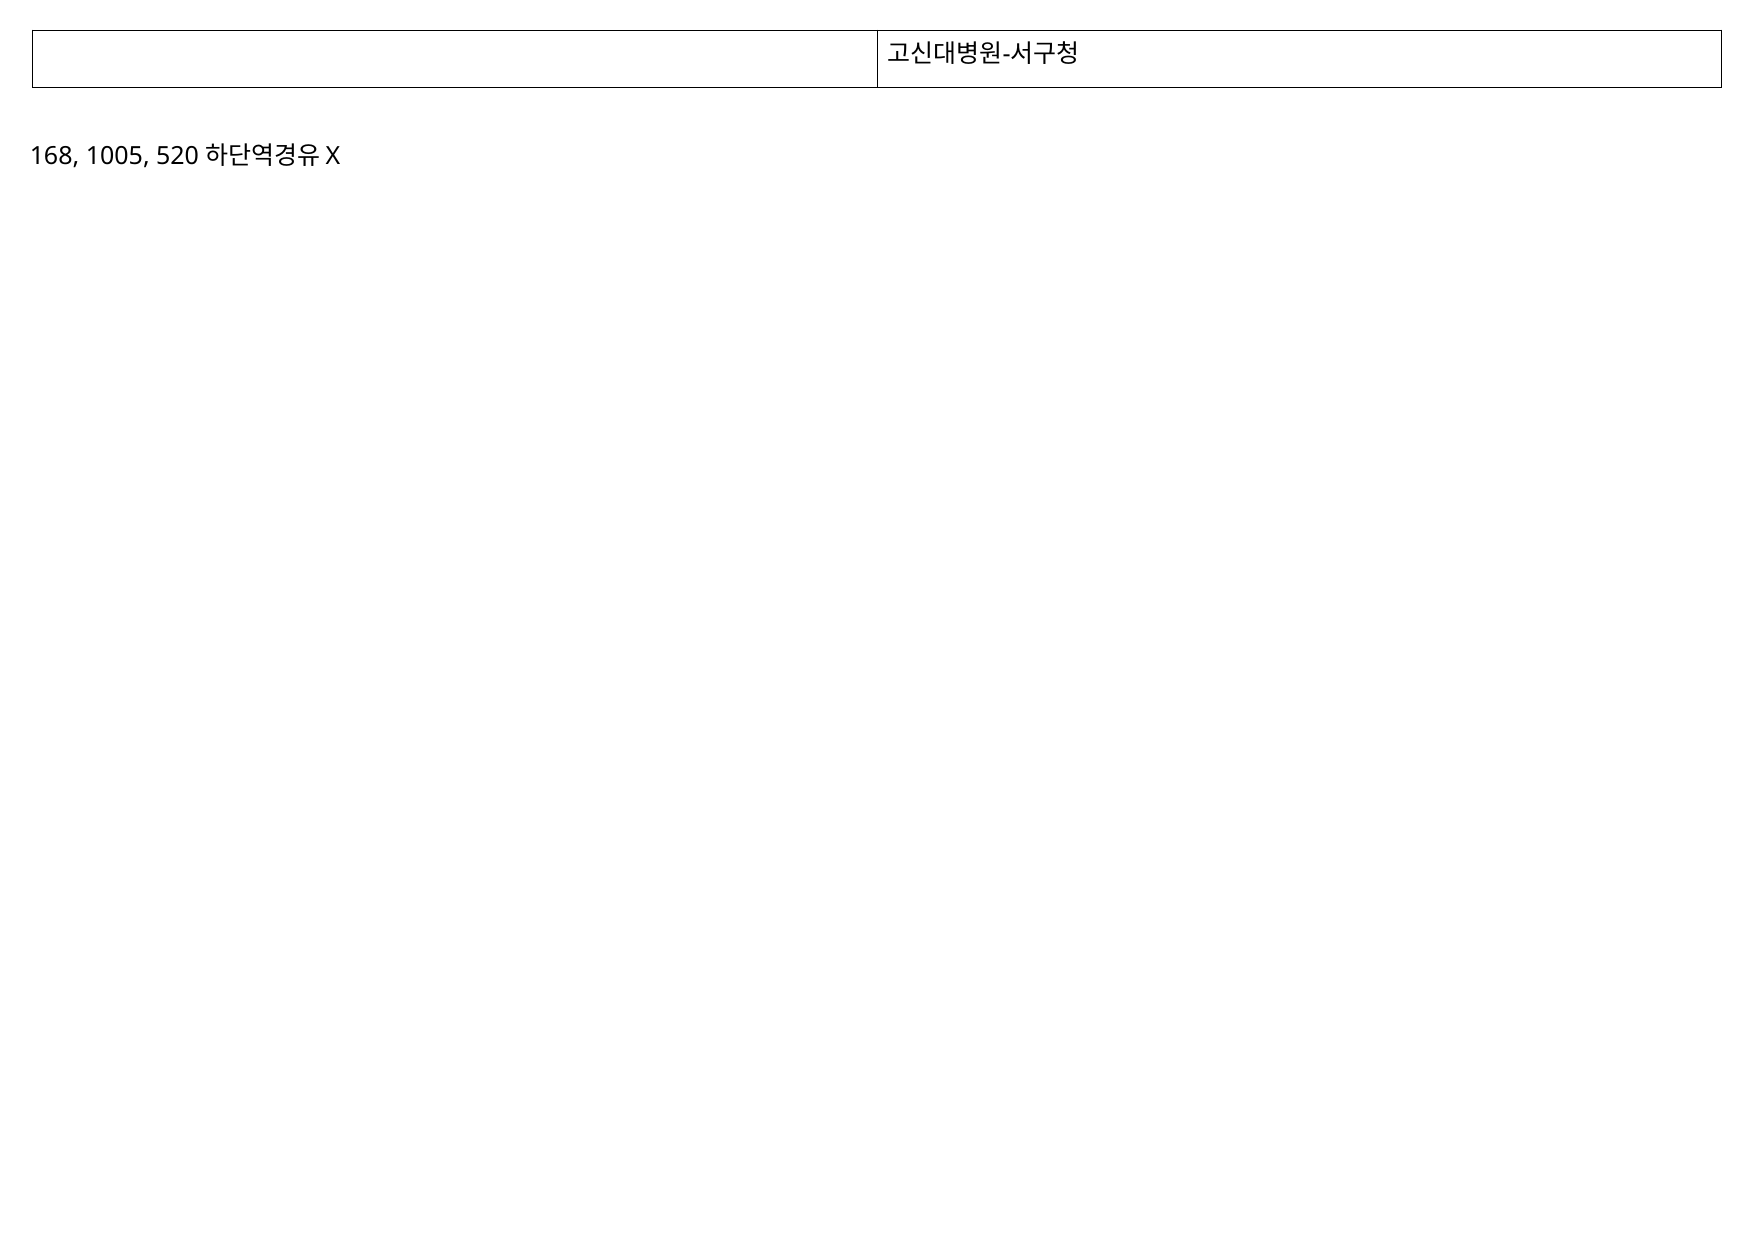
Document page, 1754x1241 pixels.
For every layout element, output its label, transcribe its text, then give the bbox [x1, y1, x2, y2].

table_cell [33, 31, 877, 87]
table_cell 고신대병원-서구청 [878, 31, 1721, 87]
text 168, 1005, 520 하단역경유X [29, 136, 1724, 172]
